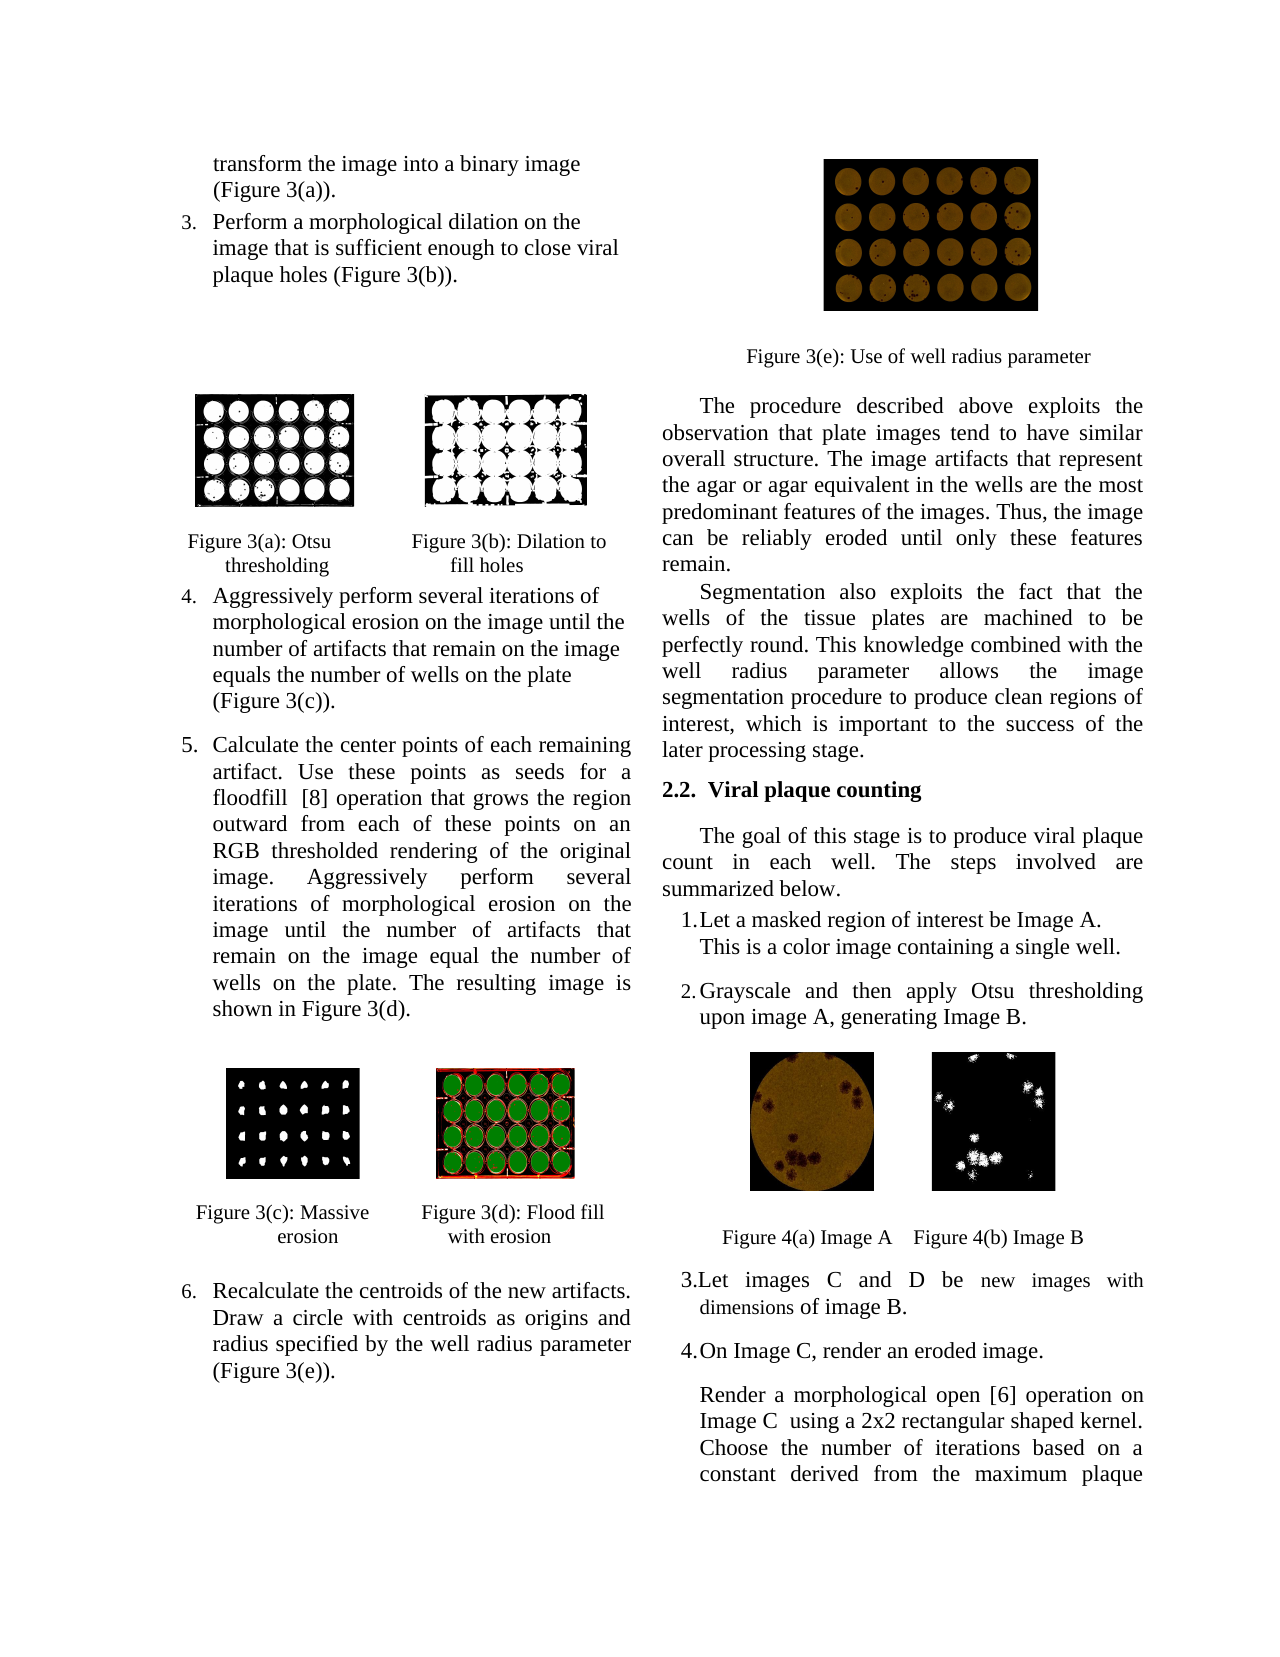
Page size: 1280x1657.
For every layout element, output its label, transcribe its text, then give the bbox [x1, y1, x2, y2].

list 4. On Image C, render an eroded image. [681, 1337, 1144, 1363]
list transform the image into a binary image (Figure 3(a)). [181, 150, 632, 203]
list 4. Aggressively perform several iterations of morphological erosion on the image until the number of artifacts that remain on the image equals the number of wells on the plate (Figure 3(c)). [181, 582, 632, 714]
list 3. Perform a morphological dilation on the image that is sufficient enough to close viral plaque holes (Figure 3(b)). [181, 208, 632, 287]
text The procedure described above exploits the observation that plate images tend to have similar overall structure. The image artifacts that represent the agar or agar equivalent in the wells are the most predominant features of the images. Thus, the image can be reliably eroded until only these features remain. [662, 392, 1144, 577]
picture [226, 1068, 360, 1179]
text erosion with erosion [225, 1224, 632, 1272]
picture [750, 1052, 874, 1191]
list 2. Grayscale and then apply Otsu thresholding upon image A, generating Image B. [681, 977, 1144, 1029]
list 5. Calculate the center points of each remaining artifact. Use these points as seeds for a floodfill [8] operation that grows the region outward from each of these points on an RGB thresholded rendering of the original image. Aggressively perform several iterations of morphological erosion on the image until the number of artifacts that remain on the image equal the number of wells on the plate. The resulting image is shown in Figure 3(d). [181, 731, 632, 1021]
list Render a morphological open [6] operation on Image C using a 2x2 rectangular shaped kernel. Choose the number of iterations based on a constant derived from the maximum plaque [699, 1381, 1144, 1486]
list 1. Let a masked region of interest be Image A. This is a color image containing a single well. [681, 906, 1144, 959]
text The goal of this stage is to produce viral plaque count in each well. The steps involved are summarized below. [662, 822, 1144, 901]
text Figure 3(c): Massive Figure 3(d): Flood fill [150, 1200, 632, 1224]
subtitle 2.2. Viral plaque counting [662, 776, 1144, 802]
text Segmentation also exploits the fact that the wells of the tissue plates are machined to be perfectly round. This knowledge combined with the well radius parameter allows the image segmentation procedure to produce clean regions of interest, which is important to the success of the later processing stage. [662, 578, 1144, 762]
picture [195, 394, 355, 507]
picture [436, 1068, 575, 1179]
text Figure 3(e): Use of well radius parameter [693, 344, 1144, 368]
text Figure 4(a) Image A Figure 4(b) Image B [662, 1225, 1144, 1249]
picture [823, 159, 1039, 311]
text thresholding fill holes [169, 553, 632, 577]
picture [931, 1052, 1056, 1191]
list 6. Recalculate the centroids of the new artifacts. Draw a circle with centroids as origins and radius specified by the well radius parameter (Figure 3(e)). [181, 1278, 632, 1383]
picture [424, 394, 587, 507]
list 3.Let images C and D be new images with dimensions of image B. [681, 1266, 1144, 1319]
text Figure 3(a): Otsu Figure 3(b): Dilation to [187, 529, 632, 553]
